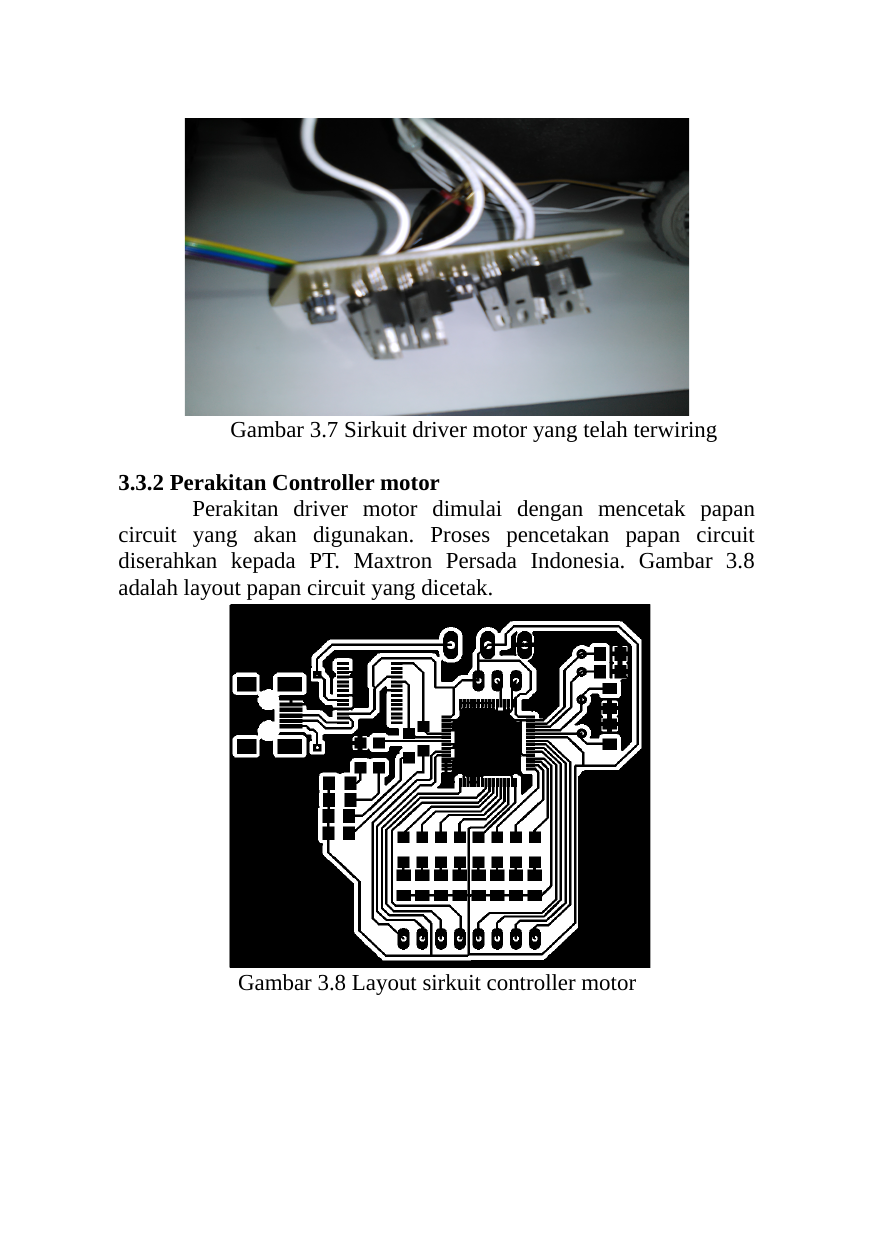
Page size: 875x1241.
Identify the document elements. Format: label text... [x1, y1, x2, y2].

text Perakitan driver motor dimulai dengan mencetak papan circuit yang akan digunakan. Proses pencetakan papan circuit diserahkan kepada PT. Maxtron Persada Indonesia. Gambar 3.8 adalah layout papan circuit yang dicetak. [118, 495, 756, 600]
picture [223, 600, 651, 969]
text 3.3.2 Perakitan Controller motor [118, 468, 756, 495]
text Gambar 3.7 Sirkuit driver motor yang telah terwiring [118, 118, 756, 442]
text Gambar 3.8 Layout sirkuit controller motor [118, 600, 756, 995]
picture [184, 118, 690, 416]
